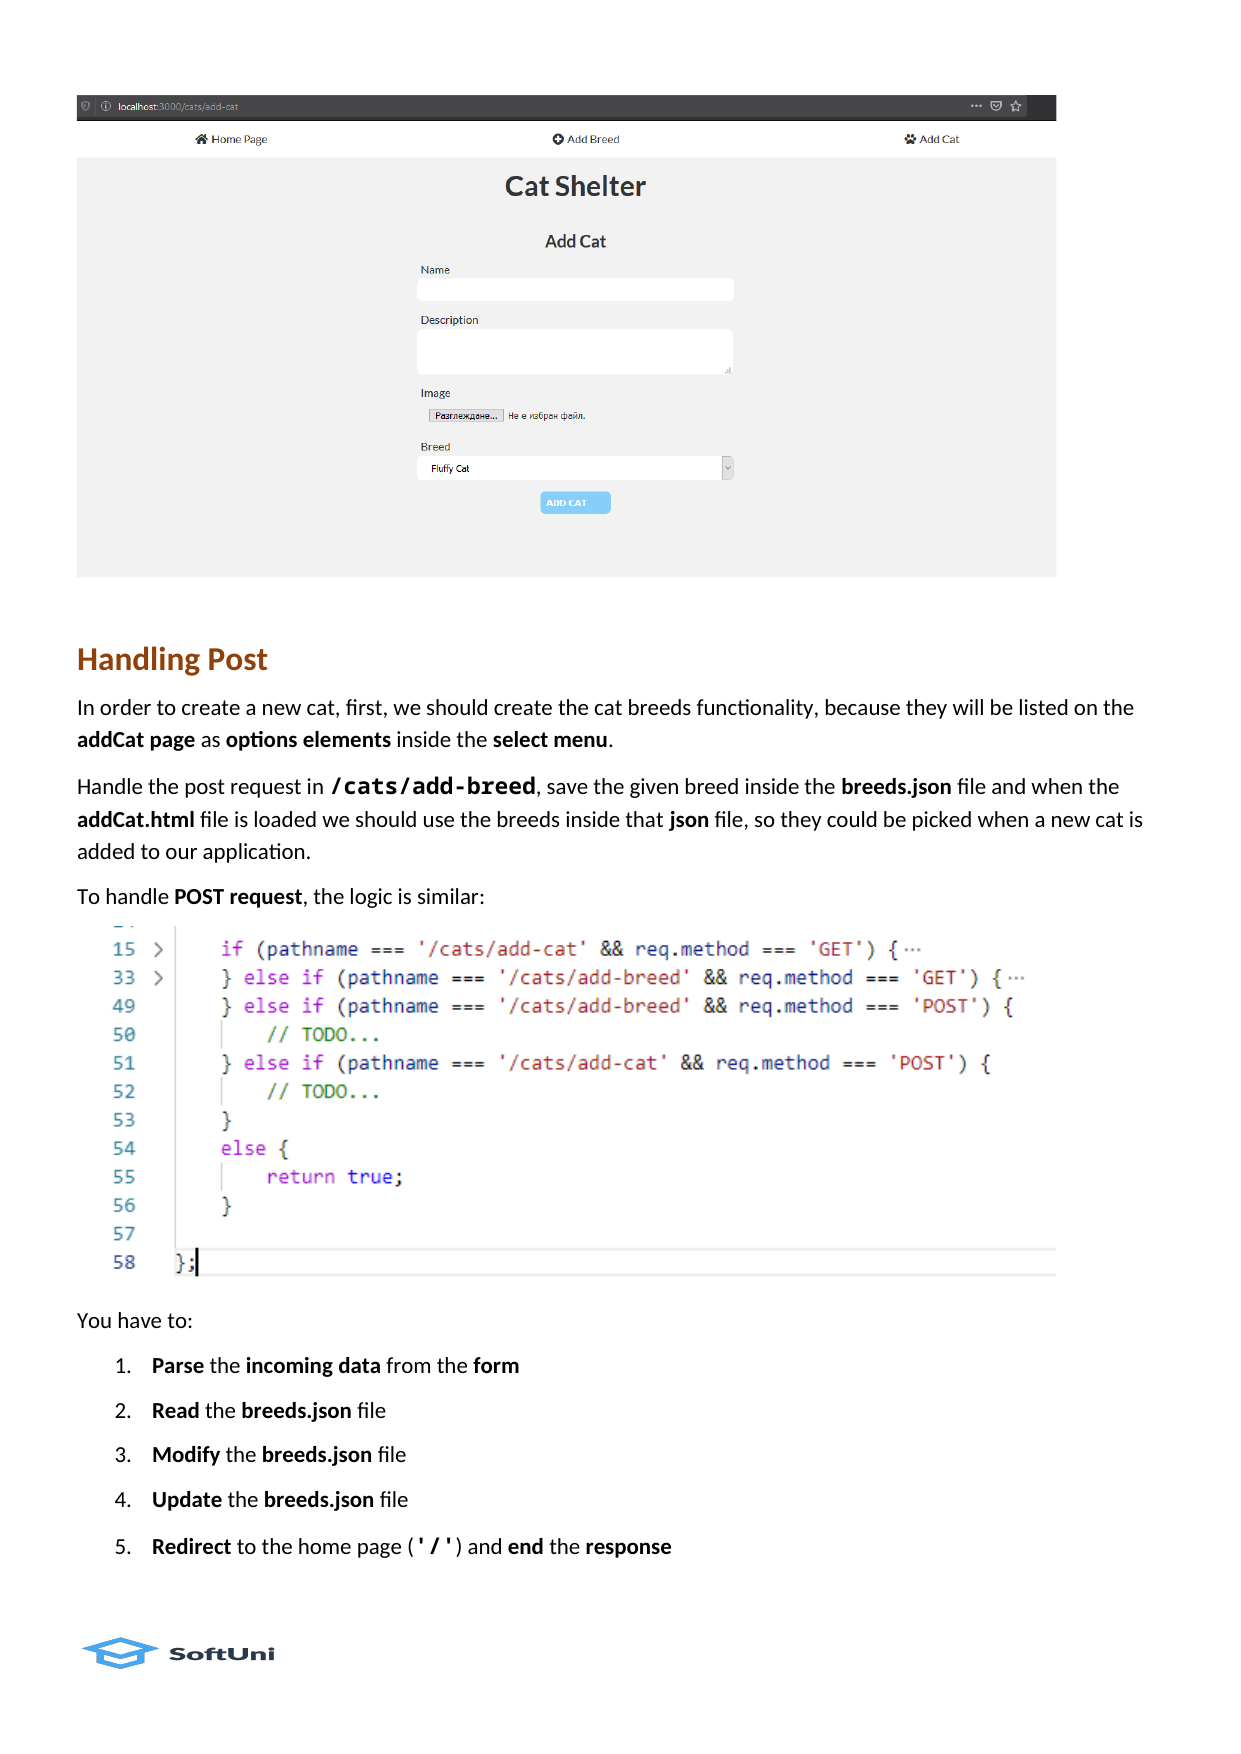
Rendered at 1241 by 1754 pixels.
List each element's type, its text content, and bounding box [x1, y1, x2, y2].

text In order to create a new cat, first, we should create the cat breeds functionality, because they will be listed on the addCat page as options elements inside the select menu. [77, 693, 1163, 753]
list Update the breeds.json file [114, 1485, 1163, 1513]
text To handle POST request, the logic is similar: [77, 882, 1163, 910]
list Read the breeds.json file [114, 1396, 1163, 1424]
list Redirect to the home page ('/') and end the response [114, 1530, 1163, 1561]
picture [76, 95, 1057, 577]
text Handle the post request in /cats/add-breed, save the given breed inside the breeds.json file and when the addCat.html file is loaded we should use the breeds inside that json file, so they could be picked when a new cat is added to our application. [77, 770, 1163, 866]
list Parse the incoming data from the form [114, 1351, 1163, 1379]
picture [75, 1635, 281, 1672]
list Modify the breeds.json file [114, 1441, 1163, 1468]
picture [76, 926, 1057, 1290]
text You have to: [77, 1306, 1163, 1334]
subtitle Handling Post [77, 638, 1163, 679]
